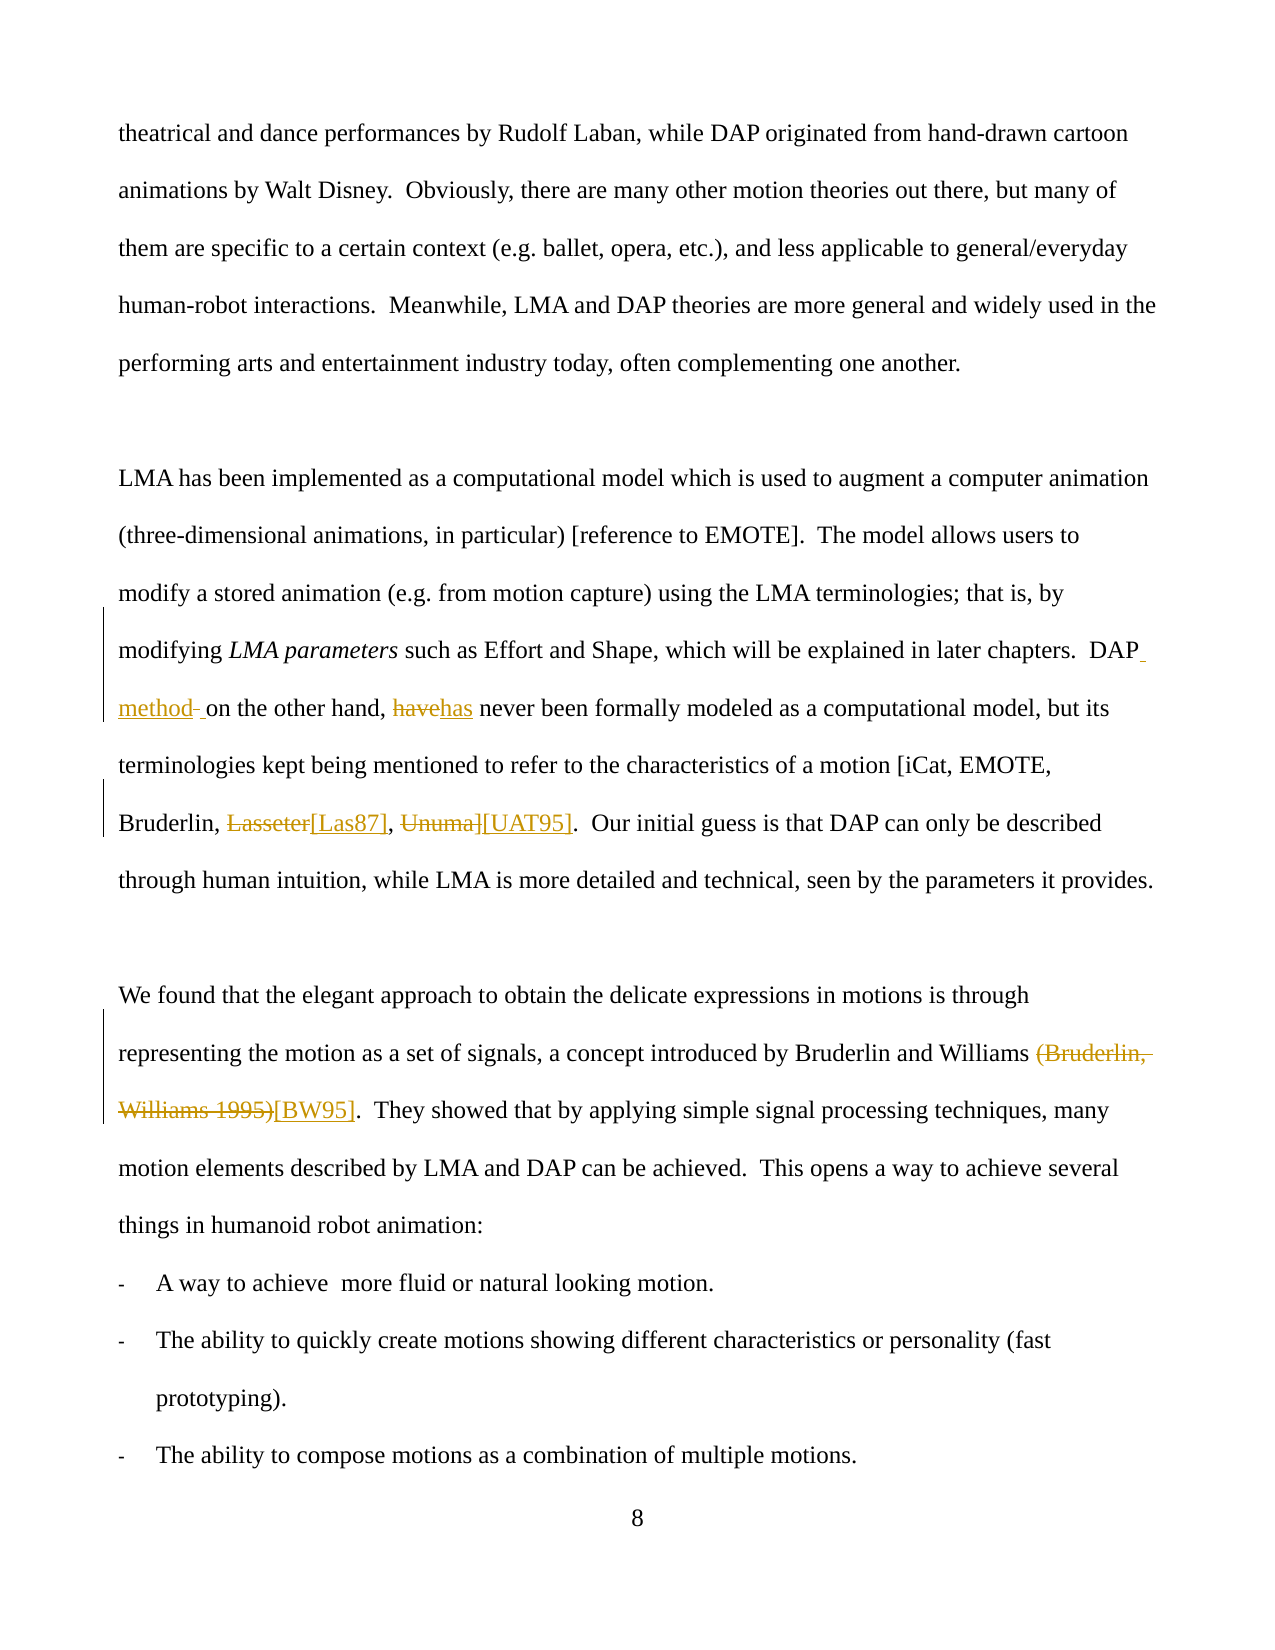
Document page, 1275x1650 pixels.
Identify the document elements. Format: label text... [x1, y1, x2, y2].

text theatrical and dance performances by Rudolf Laban, while DAP originated from hand-drawn cartoon animations by Walt Disney. Obviously, there are many other motion theories out there, but many of them are specific to a certain context (e.g. ballet, opera, etc.), and less applicable to general/everyday human-robot interactions. Meanwhile, LMA and DAP theories are more general and widely used in the performing arts and entertainment industry today, often complementing one another. [118, 118, 1157, 377]
text LMA has been implemented as a computational model which is used to augment a computer animation (three-dimensional animations, in particular) [reference to EMOTE]. The model allows users to modify a stored animation (e.g. from motion capture) using the LMA terminologies; that is, by modifying LMA parameters such as Effort and Shape, which will be explained in later chapters. DAP method on the other hand, has never been formally modeled as a computational model, but its terminologies kept being mentioned to refer to the characteristics of a motion [iCat, EMOTE, Bruderlin, [Las87], [UAT95]. Our initial guess is that DAP can only be described through human intuition, while LMA is more detailed and technical, seen by the parameters it provides. [118, 463, 1157, 894]
text We found that the elegant approach to obtain the delicate expressions in motions is through representing the motion as a set of signals, a concept introduced by Bruderlin and Williams [BW95]. They showed that by applying simple signal processing techniques, many motion elements described by LMA and DAP can be achieved. This opens a way to achieve several things in humanoid robot animation: [118, 981, 1157, 1239]
list The ability to quickly create motions showing different characteristics or personality (fast prototyping). [118, 1326, 1157, 1412]
list The ability to compose motions as a combination of multiple motions. [118, 1441, 1157, 1469]
list A way to achieve more fluid or natural looking motion. [118, 1268, 1157, 1297]
